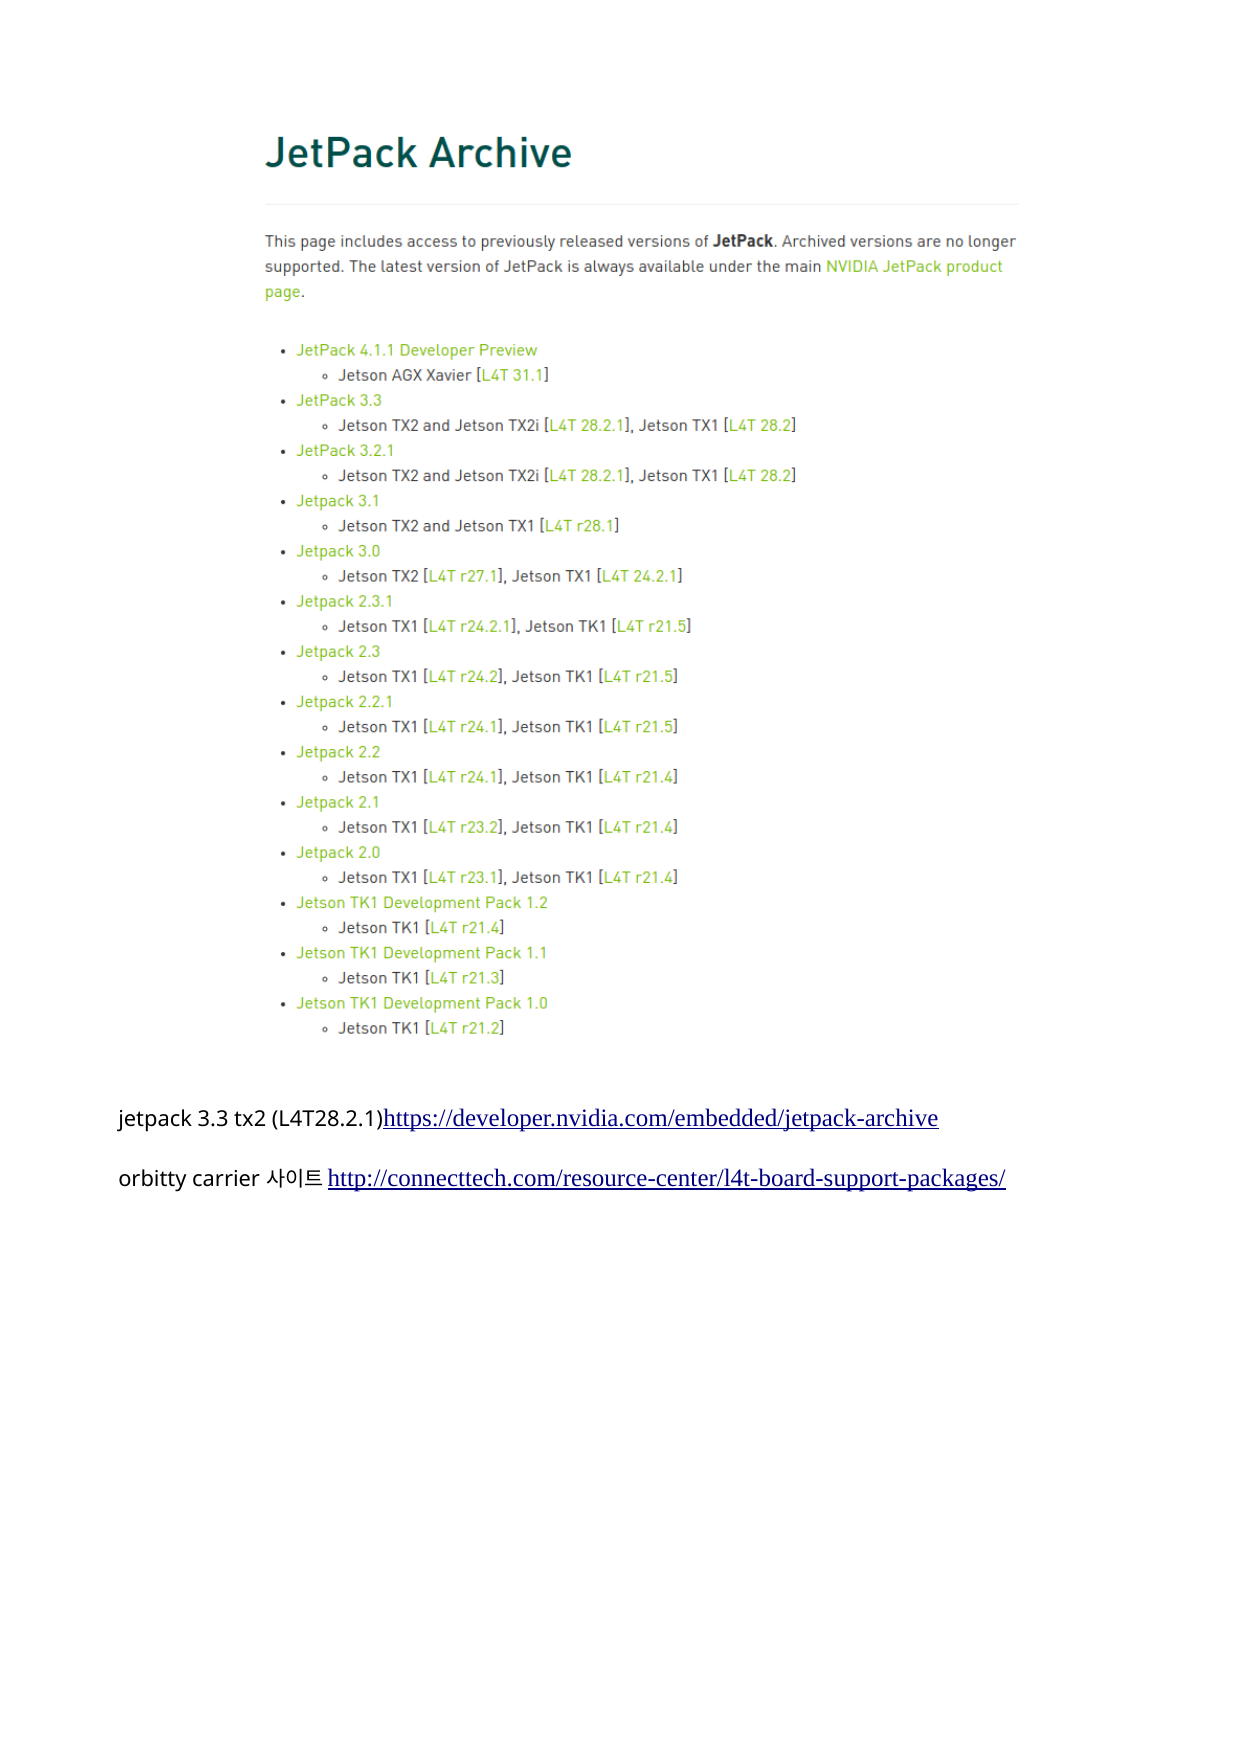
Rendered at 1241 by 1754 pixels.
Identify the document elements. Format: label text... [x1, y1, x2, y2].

text orbitty carrier 사이트http://connecttech.com/resource-center/l4t-board-support-packages/ [118, 1163, 1122, 1193]
picture [181, 118, 1059, 1048]
text jetpack 3.3 tx2 (L4T28.2.1)https://developer.nvidia.com/embedded/jetpack-archive [118, 1103, 1122, 1133]
